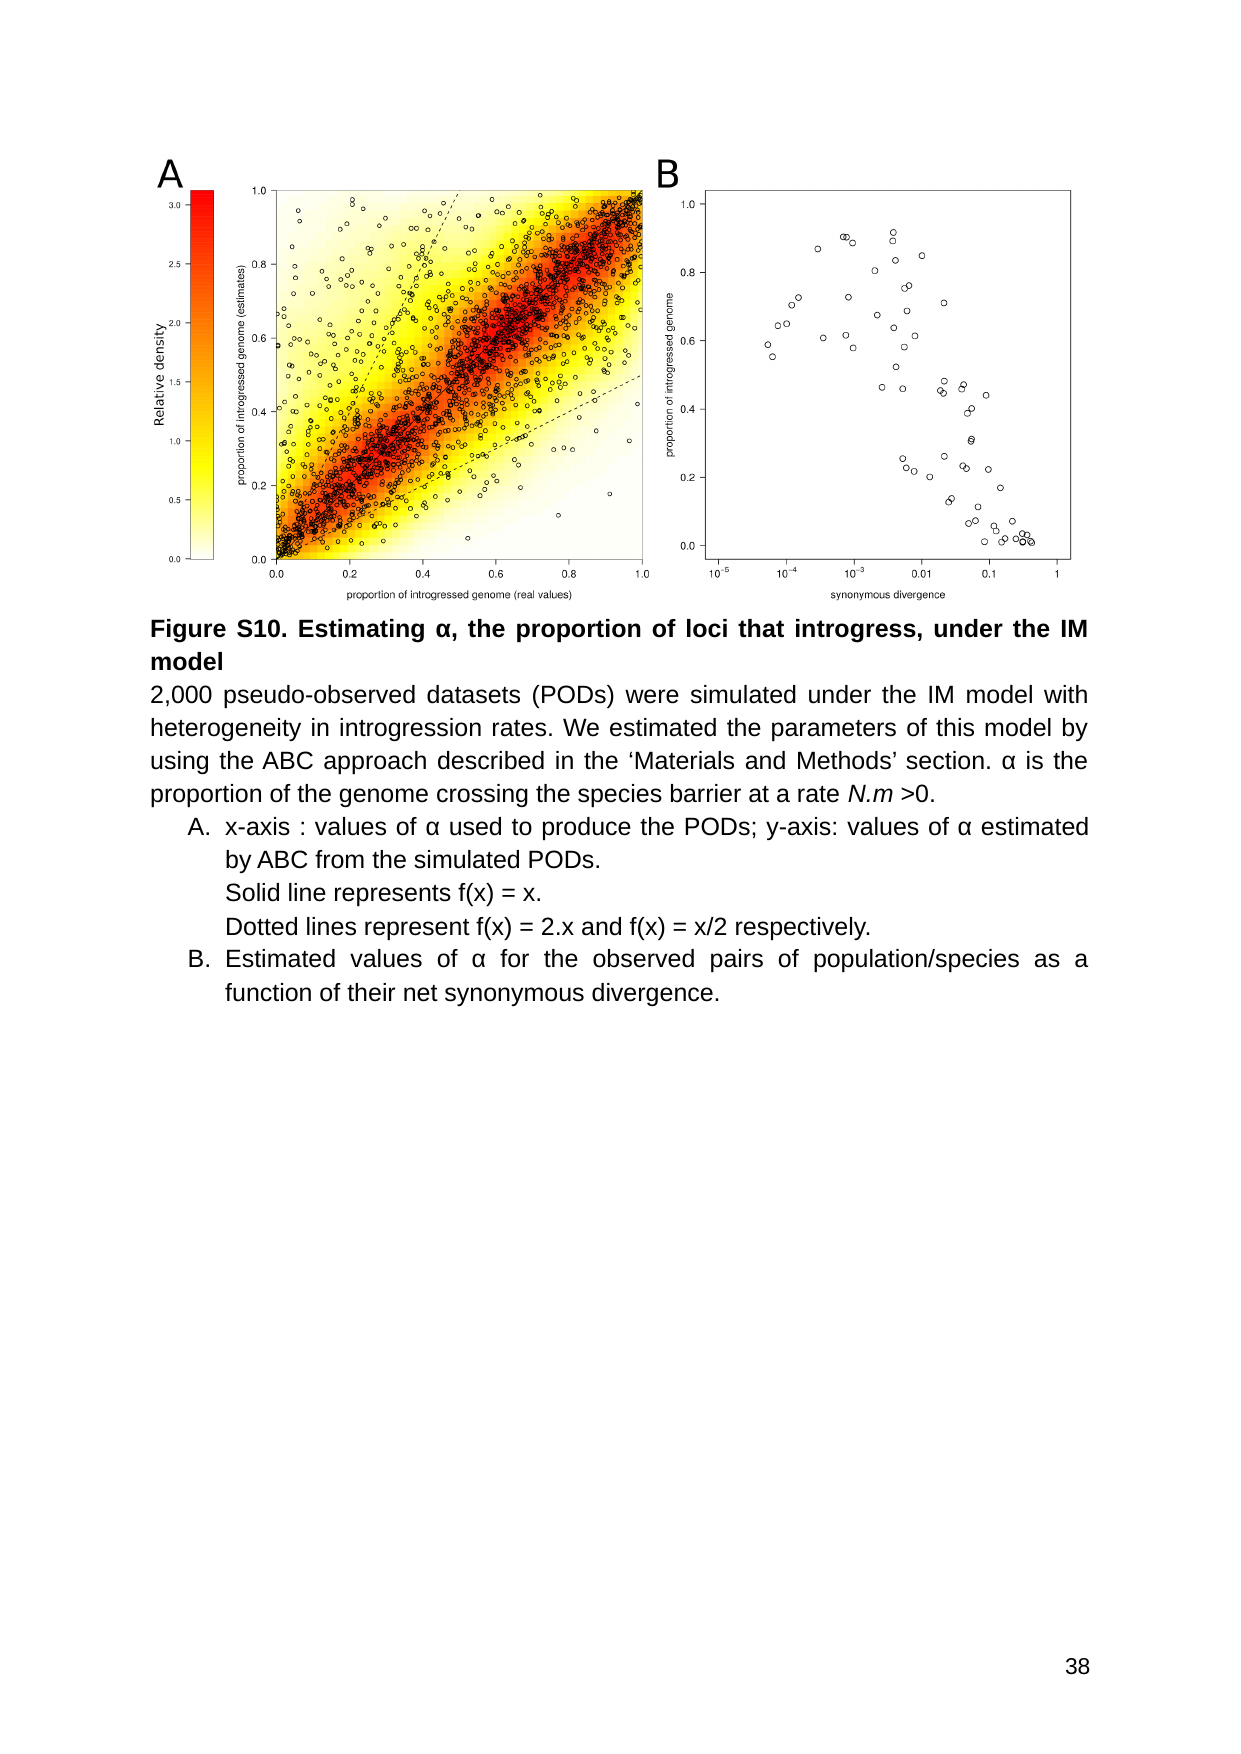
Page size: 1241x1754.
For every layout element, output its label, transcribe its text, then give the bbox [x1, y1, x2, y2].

list x-axis : values of α used to produce the PODs; y-axis: values of α estimated by ABC from the simulated PODs. [187, 812, 1090, 874]
text Solid line represents f(x) = x. [150, 878, 1090, 907]
text Dotted lines represent f(x) = 2.x and f(x) = x/2 respectively. [150, 911, 1090, 940]
text 2,000 pseudo-observed datasets (PODs) were simulated under the IM model with heterogeneity in introgression rates. We estimated the parameters of this model by using the ABC approach described in the ‘Materials and Methods’ section. α is the proportion of the genome crossing the species barrier at a rate N.m >0. [150, 680, 1090, 808]
text Figure S10. Estimating α, the proportion of loci that introgress, under the IM model [150, 614, 1090, 676]
picture [150, 150, 1091, 611]
list Estimated values of α for the observed pairs of population/species as a function of their net synonymous divergence. [187, 944, 1090, 1006]
